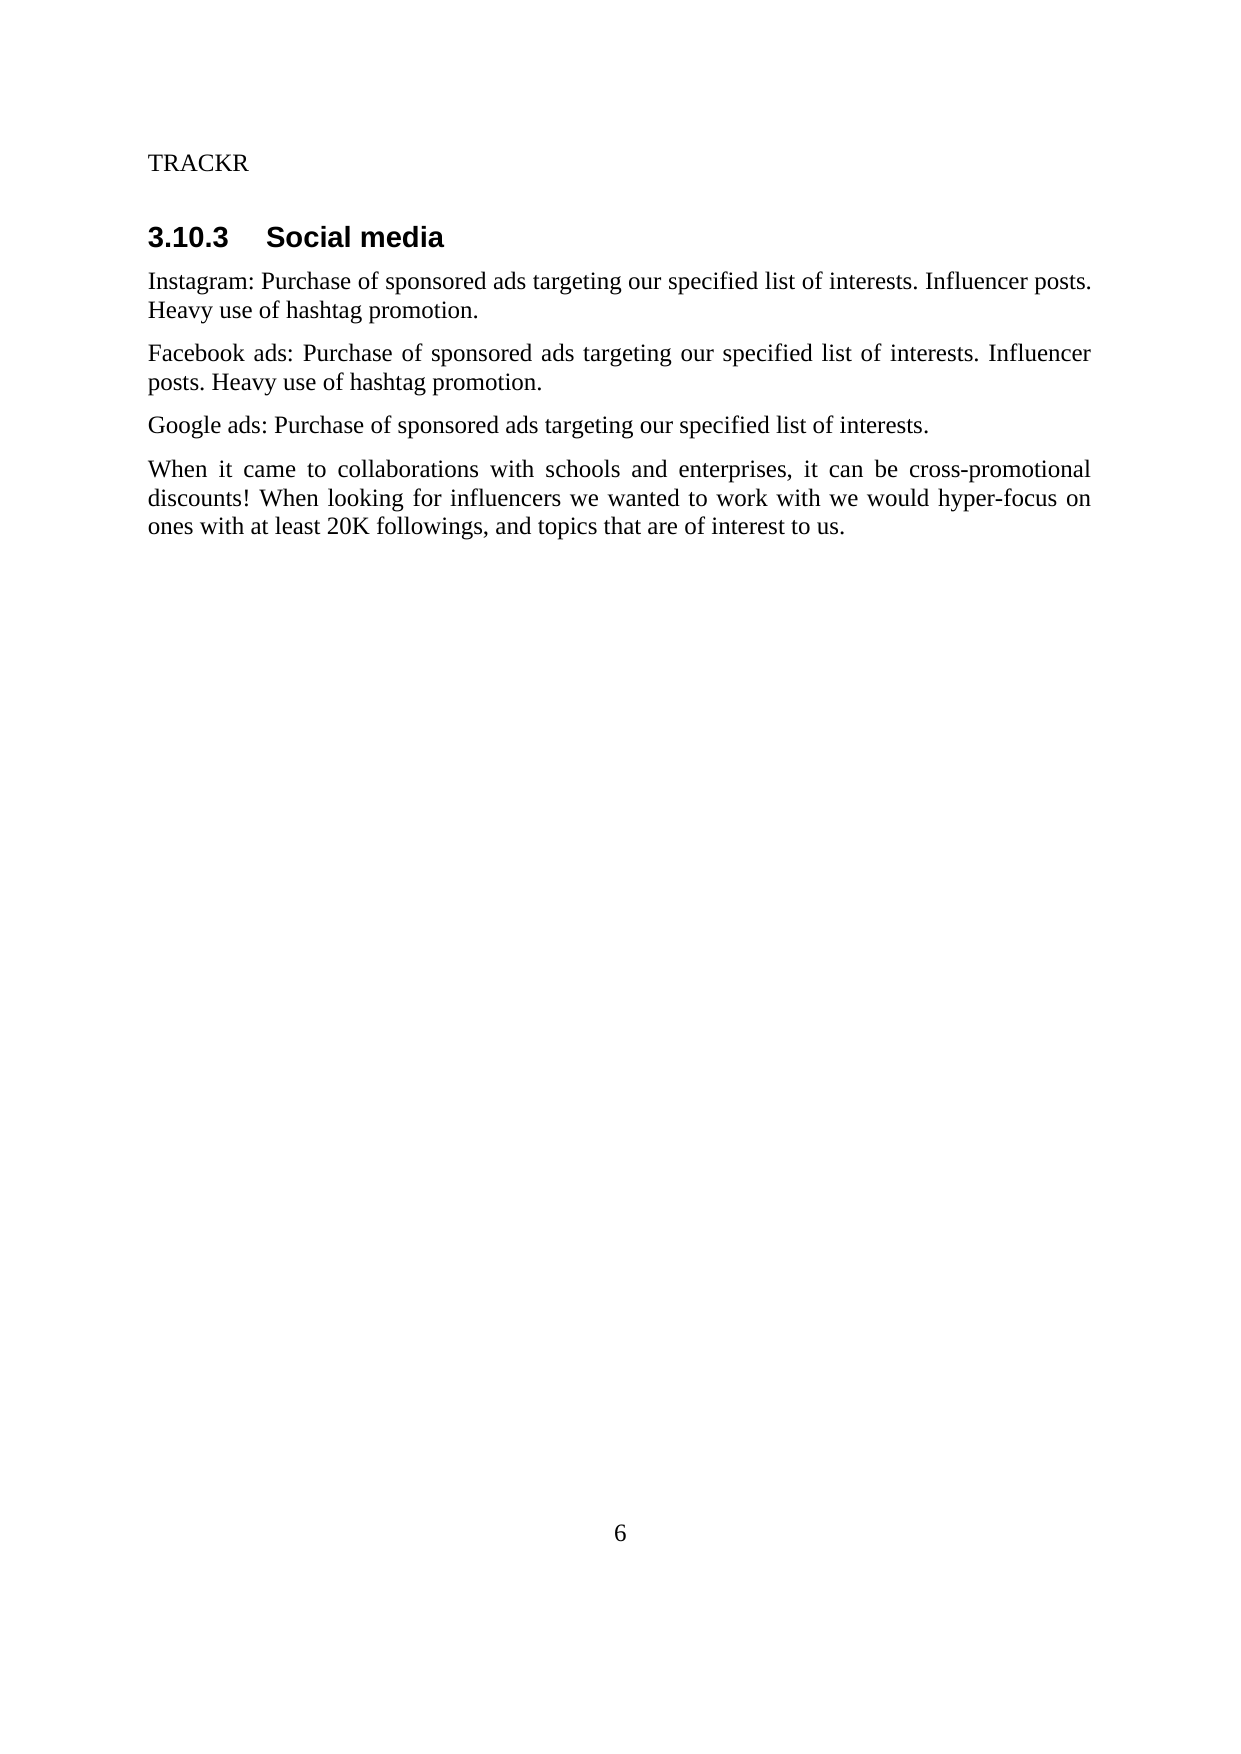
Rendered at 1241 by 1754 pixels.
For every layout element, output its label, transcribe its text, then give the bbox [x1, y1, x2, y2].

text When it came to collaborations with schools and enterprises, it can be cross-promotional discounts! When looking for influencers we wanted to work with we would hyper-focus on ones with at least 20K followings, and topics that are of interest to us. [148, 454, 1093, 540]
text Facebook ads: Purchase of sponsored ads targeting our specified list of interests. Influencer posts. Heavy use of hashtag promotion. [148, 338, 1093, 396]
text Google ads: Purchase of sponsored ads targeting our specified list of interests. [148, 411, 1093, 439]
subtitle Social media [148, 220, 1093, 254]
text Instagram: Purchase of sponsored ads targeting our specified list of interests. Influencer posts. Heavy use of hashtag promotion. [148, 266, 1093, 324]
